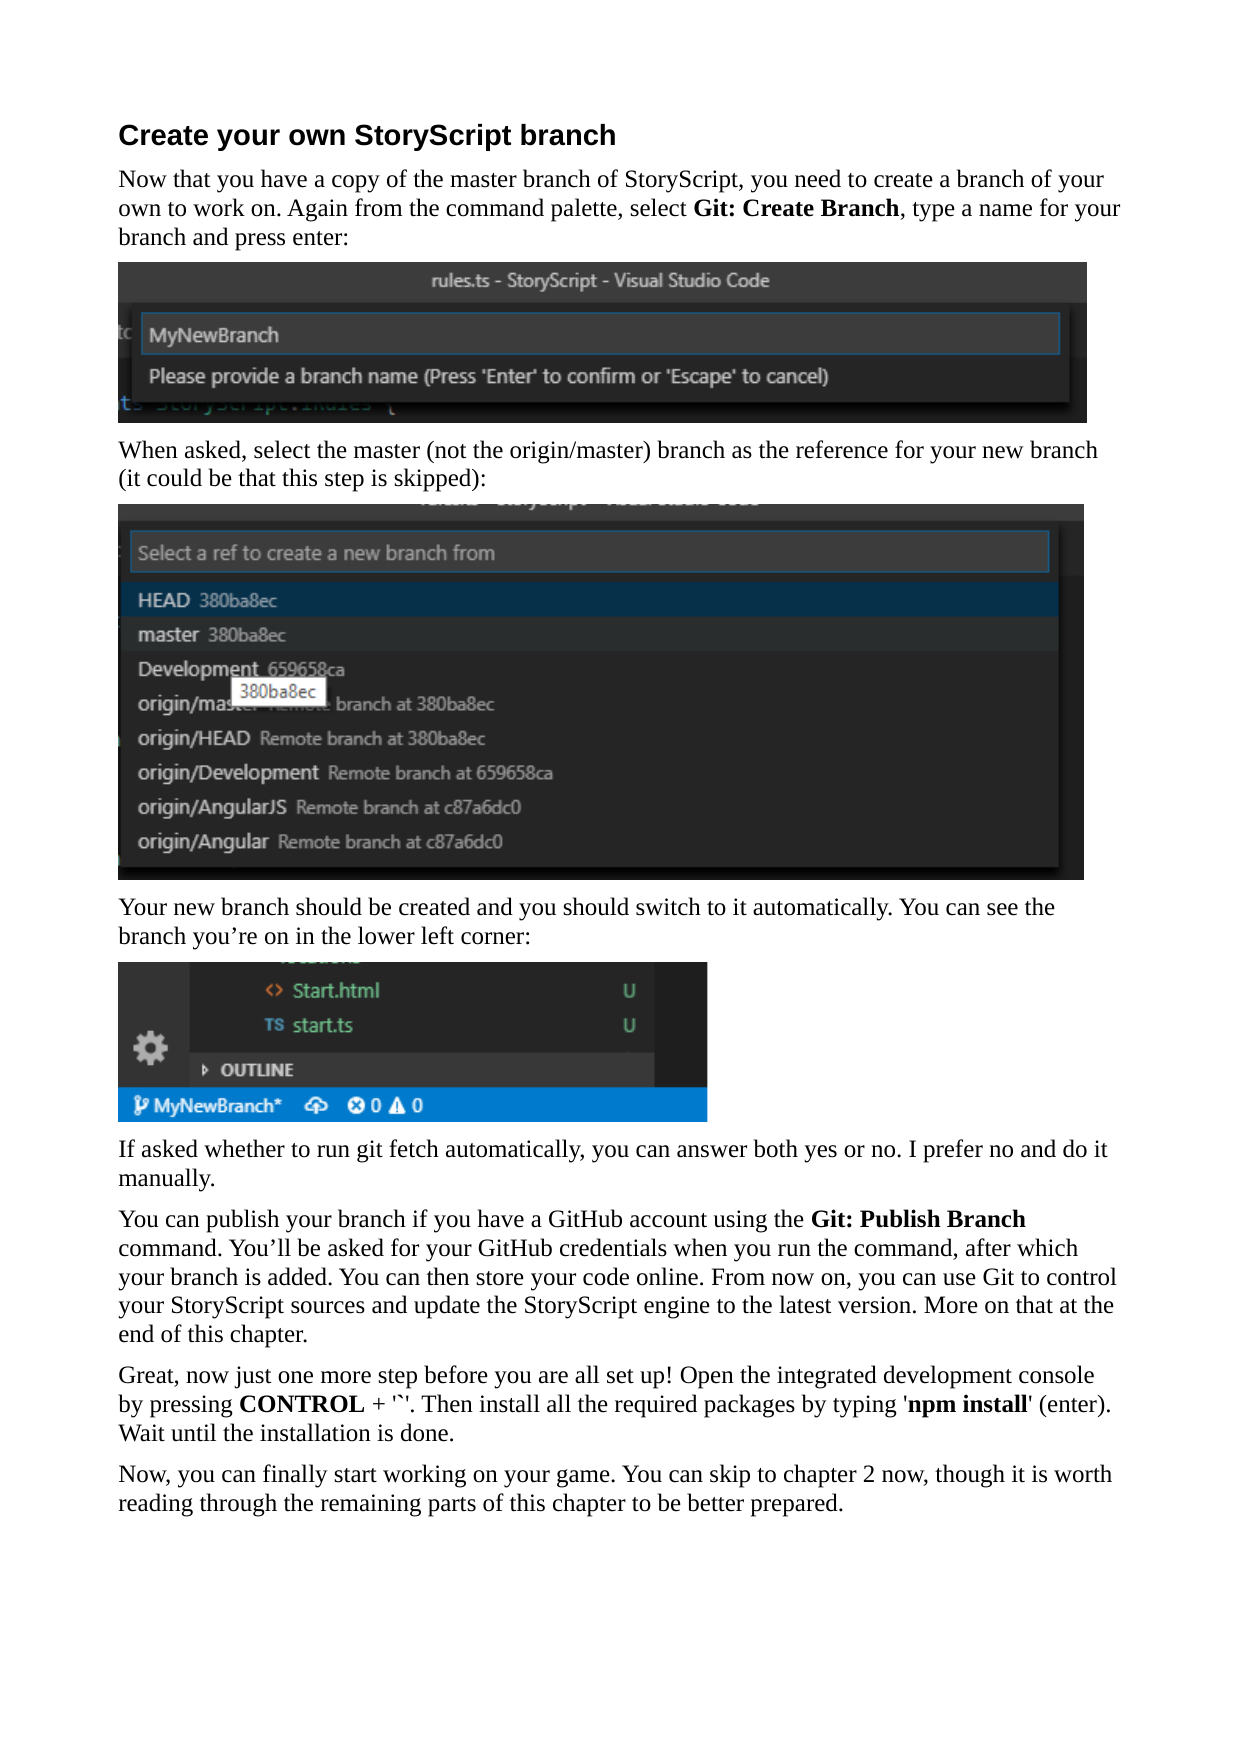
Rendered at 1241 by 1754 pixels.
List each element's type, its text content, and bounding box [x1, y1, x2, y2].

subtitle Create your own StoryScript branch [118, 118, 1122, 152]
text You can publish your branch if you have a GitHub account using the Git: Publish Branch command. You’ll be asked for your GitHub credentials when you run the command, after which your branch is added. You can then store your code online. From now on, you can use Git to control your StoryScript sources and update the StoryScript engine to the latest version. More on that at the end of this chapter. [118, 1204, 1122, 1348]
text Your new branch should be created and you should switch to it automatically. You can see the branch you’re on in the lower left corner: [118, 892, 1122, 950]
text Great, now just one more step before you are all set up! Open the integrated development console by pressing CONTROL + '`'. Then install all the required packages by typing 'npm install' (enter). Wait until the installation is done. [118, 1361, 1122, 1447]
text When asked, select the master (not the origin/master) branch as the reference for your new branch (it could be that this step is skipped): [118, 435, 1122, 492]
text Now, you can finally start working on your game. You can skip to chapter 2 now, though it is worth reading through the remaining parts of this chapter to be better prepared. [118, 1459, 1122, 1517]
text If asked whether to run git fetch automatically, you can answer both yes or no. I prefer no and do it manually. [118, 1134, 1122, 1192]
text Now that you have a copy of the master branch of StoryScript, you need to create a branch of your own to work on. Again from the command palette, select Git: Create Branch, type a name for your branch and press enter: [118, 164, 1122, 250]
